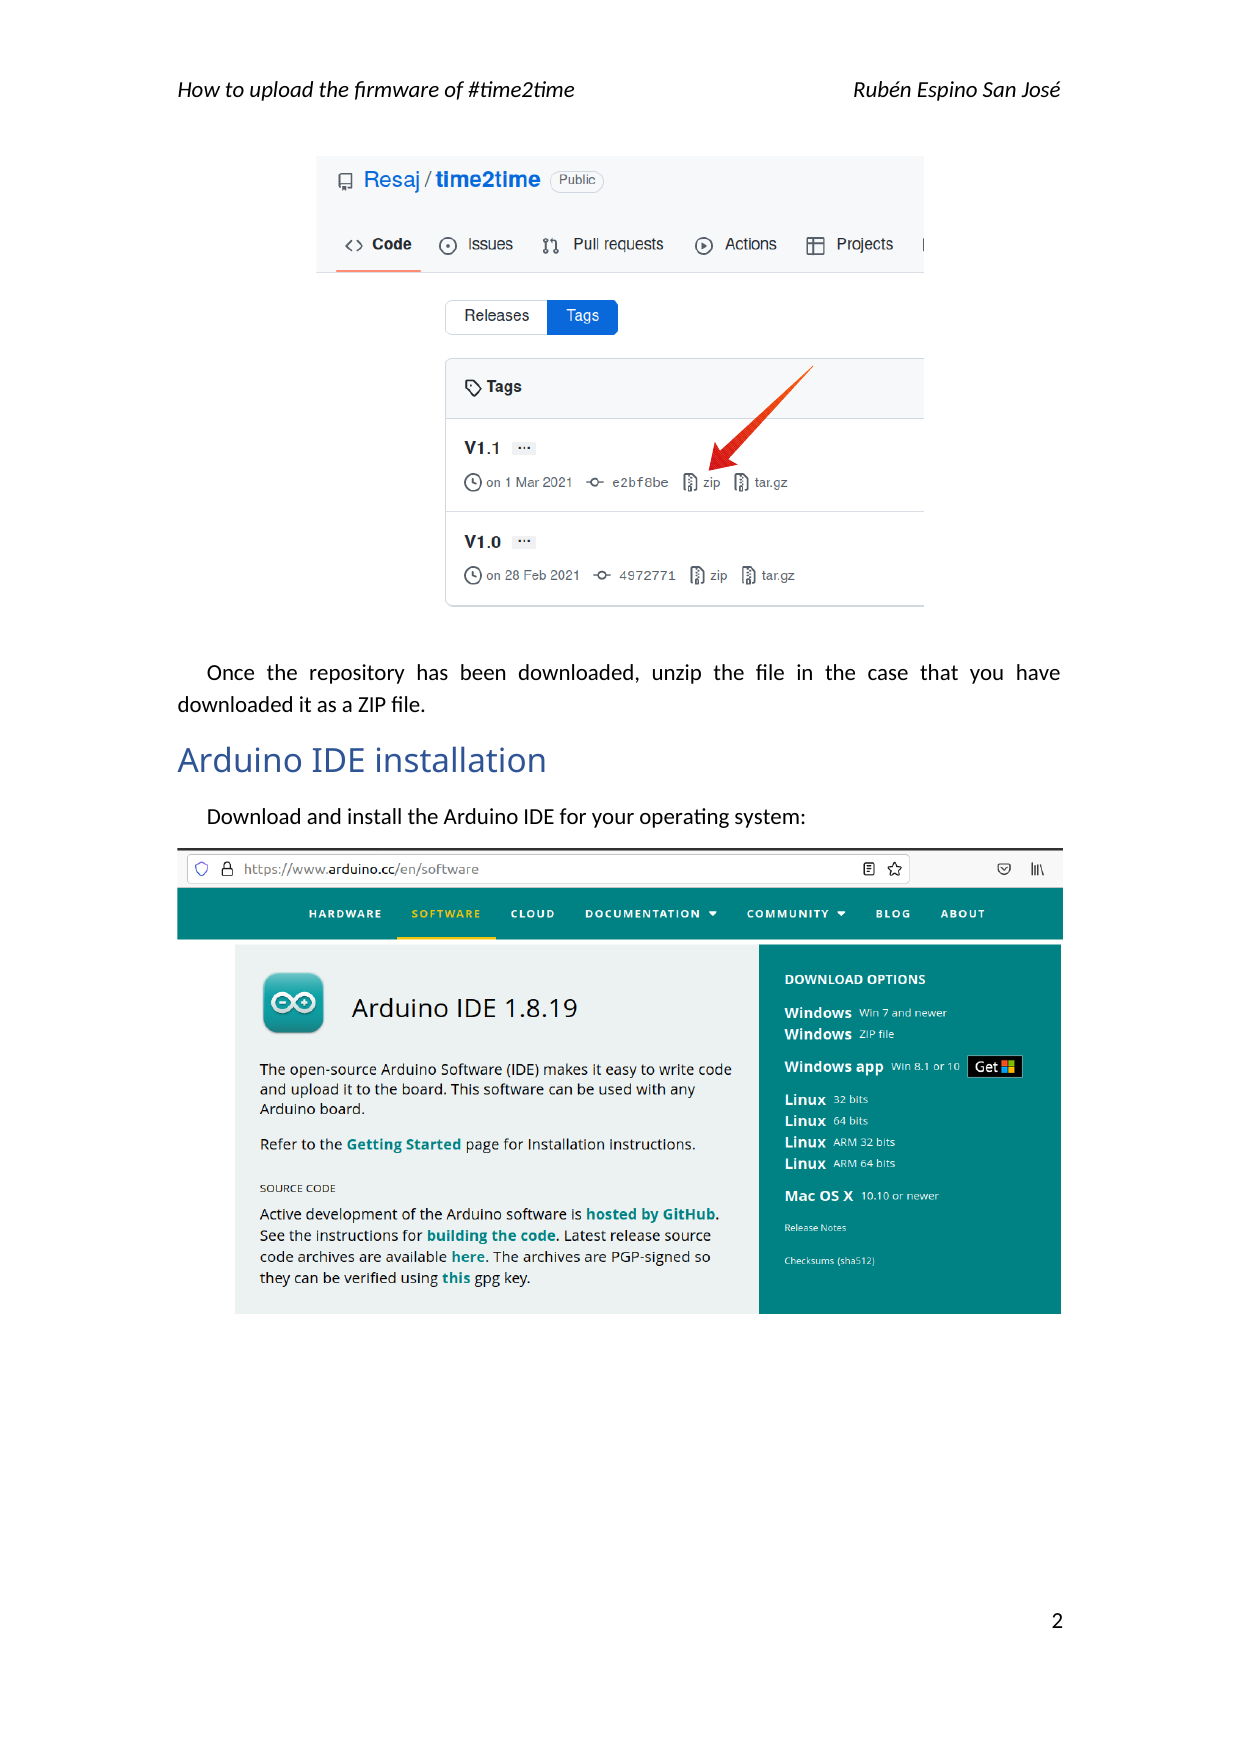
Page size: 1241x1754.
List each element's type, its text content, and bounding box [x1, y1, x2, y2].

text Once the repository has been downloaded, unzip the file in the case that you have downloaded it as a ZIP file. [177, 658, 1063, 718]
text Arduino IDE installation [177, 737, 1063, 782]
text Download and install the Arduino IDE for your operating system: [177, 802, 1063, 830]
picture [316, 156, 924, 612]
picture [177, 848, 1063, 1316]
